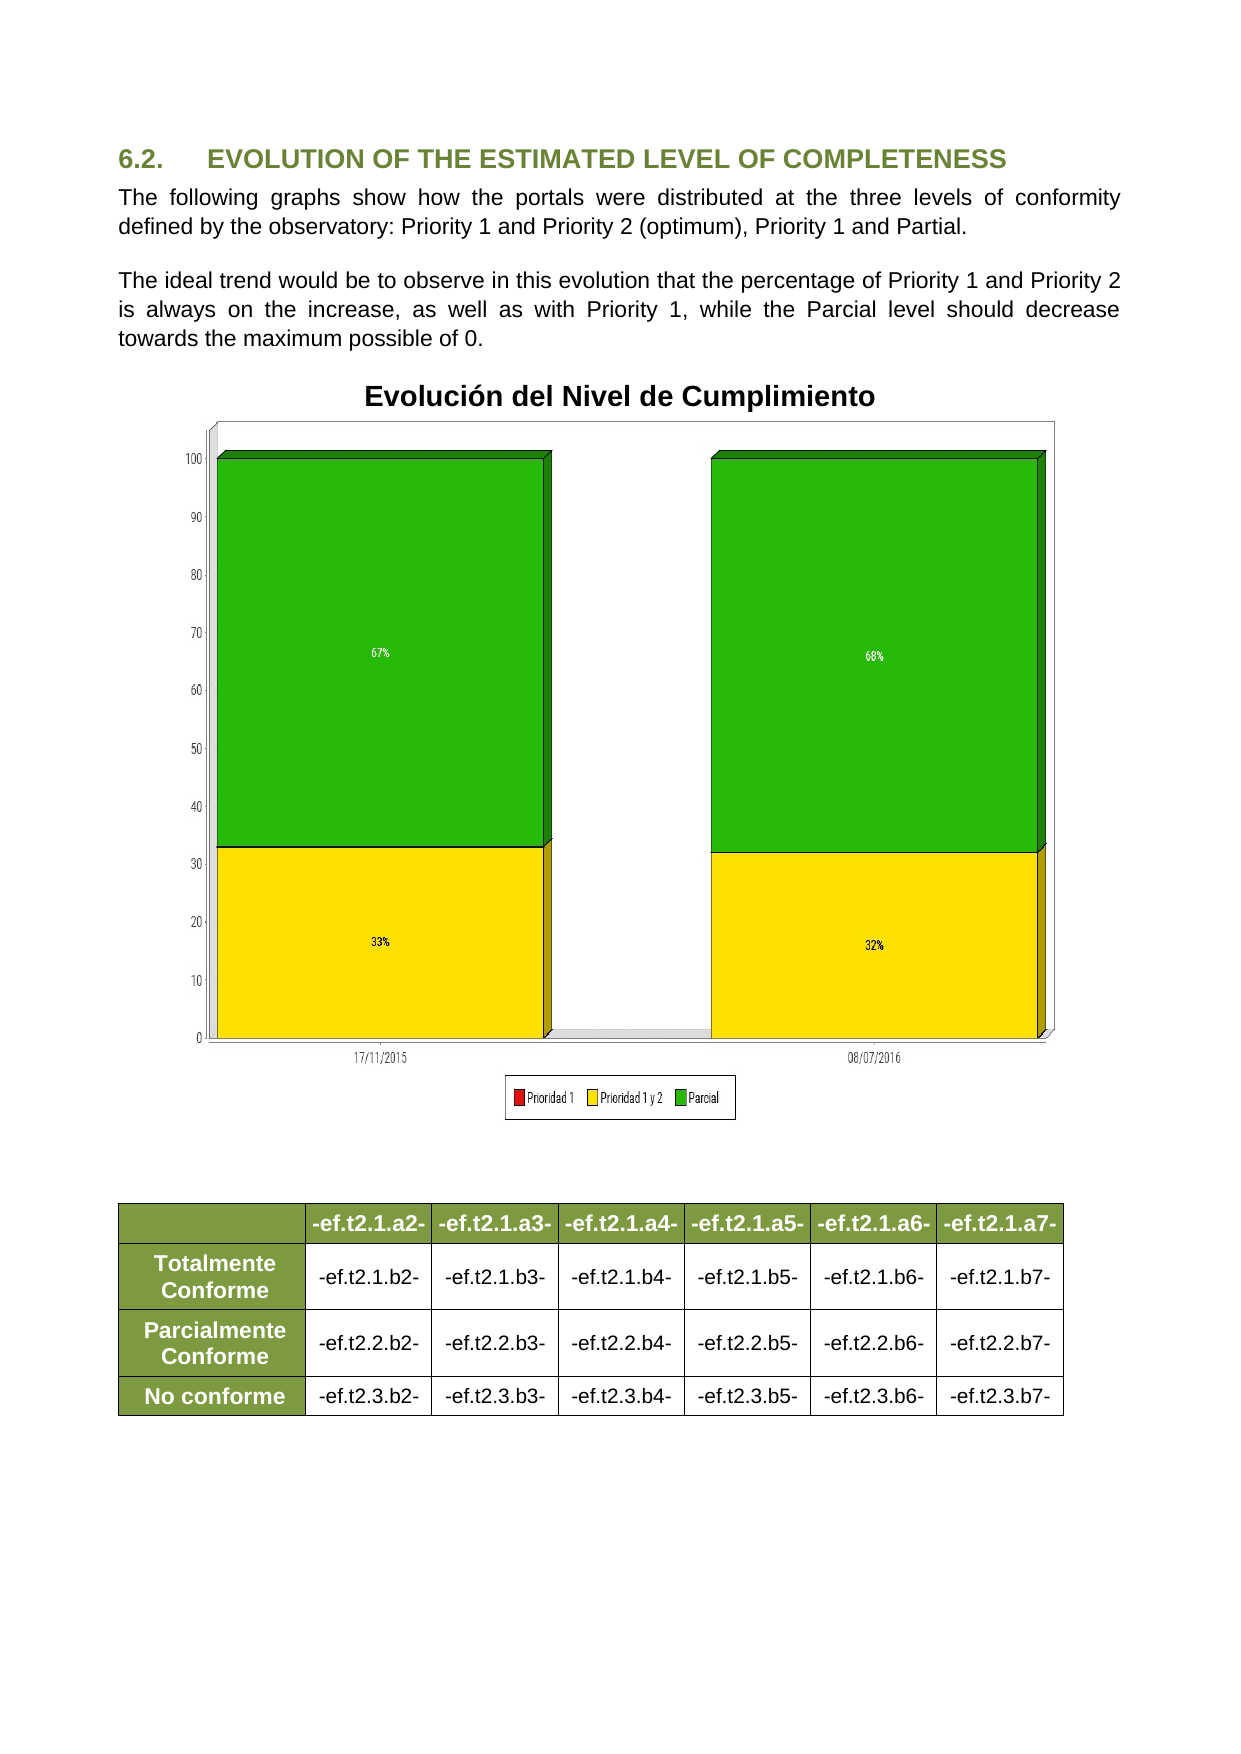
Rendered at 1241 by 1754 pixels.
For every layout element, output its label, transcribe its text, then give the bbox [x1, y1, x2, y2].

table_header -ef.t2.1.a7- [937, 1204, 1063, 1243]
table_cell -ef.t2.2.b3- [432, 1310, 558, 1376]
table_cell -ef.t2.2.b6- [811, 1310, 936, 1376]
table_header -ef.t2.1.a4- [559, 1204, 684, 1243]
table_cell -ef.t2.3.b5- [685, 1377, 810, 1415]
table_cell No conforme [119, 1377, 305, 1415]
table_cell -ef.t2.2.b7- [937, 1310, 1063, 1376]
table_cell Totalmente Conforme [119, 1244, 305, 1309]
table_header -ef.t2.1.a5- [685, 1204, 810, 1243]
table_cell -ef.t2.2.b5- [685, 1310, 810, 1376]
table_cell -ef.t2.1.b7- [937, 1244, 1063, 1309]
table_cell -ef.t2.1.b3- [432, 1244, 558, 1309]
table_cell Parcialmente Conforme [119, 1310, 305, 1376]
picture [178, 412, 1062, 1122]
text Evolución del Nivel de Cumplimiento [118, 378, 1122, 412]
table_header -ef.t2.1.a6- [811, 1204, 936, 1243]
table_cell -ef.t2.1.b2- [306, 1244, 431, 1309]
table_cell -ef.t2.1.b5- [685, 1244, 810, 1309]
table_header -ef.t2.1.a3- [432, 1204, 558, 1243]
table_cell -ef.t2.1.b6- [811, 1244, 936, 1309]
table_cell -ef.t2.3.b4- [559, 1377, 684, 1415]
table_cell -ef.t2.3.b2- [306, 1377, 431, 1415]
table_header [119, 1204, 305, 1243]
subtitle evolution of the estimated level of completeness [118, 143, 1122, 174]
text The ideal trend would be to observe in this evolution that the percentage of Priority 1 and Priority 2 is always on the increase, as well as with Priority 1, while the Parcial level should decrease towards the maximum possible of 0. [118, 267, 1122, 351]
table_cell -ef.t2.3.b3- [432, 1377, 558, 1415]
table_cell -ef.t2.3.b7- [937, 1377, 1063, 1415]
table_header -ef.t2.1.a2- [306, 1204, 431, 1243]
table_cell -ef.t2.1.b4- [559, 1244, 684, 1309]
table_cell -ef.t2.3.b6- [811, 1377, 936, 1415]
table_cell -ef.t2.2.b4- [559, 1310, 684, 1376]
text The following graphs show how the portals were distributed at the three levels of conformity defined by the observatory: Priority 1 and Priority 2 (optimum), Priority 1 and Partial. [118, 184, 1122, 239]
table_cell -ef.t2.2.b2- [306, 1310, 431, 1376]
